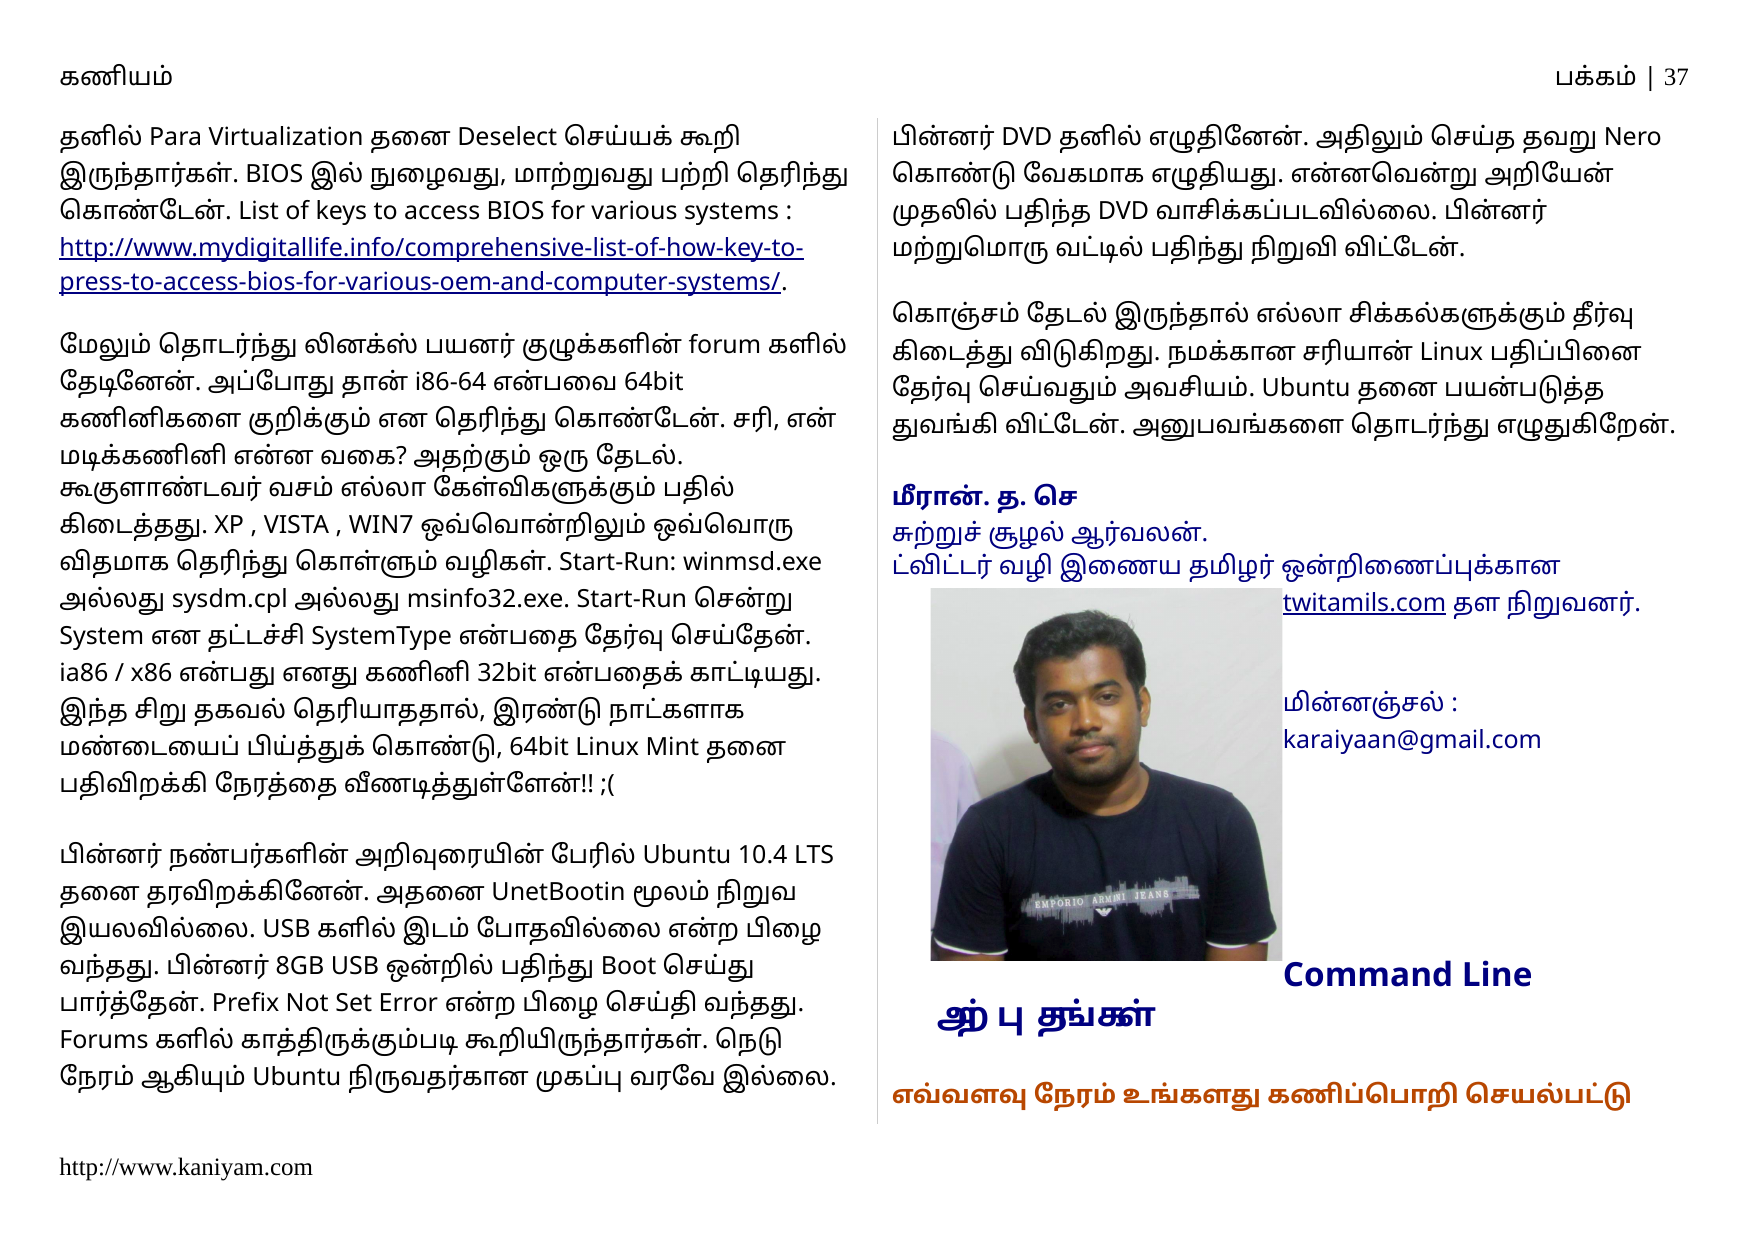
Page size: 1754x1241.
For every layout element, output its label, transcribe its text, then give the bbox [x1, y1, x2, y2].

text பின்னர் நண்பர்களின் அறிவுரையின் பேரில் Ubuntu 10.4 LTS தனை தரவிறக்கினேன். அதனை UnetBootin மூலம் நிறுவ இயலவில்லை. USB களில் இடம் போதவில்லை என்ற பிழை வந்தது. பின்னர் 8GB USB ஒன்றில் பதிந்து Boot செய்து பார்த்தேன். Prefix Not Set Error என்ற பிழை செய்தி வந்தது. Forums களில் காத்திருக்கும்படி கூறியிருந்தார்கள். நெடு நேரம் ஆகியும் Ubuntu நிருவதர்கான முகப்பு வரவே இல்லை. [59, 837, 862, 1096]
subtitle Command Line அற்புதங்கள் [892, 951, 1695, 1040]
text எவ்வளவு நேரம் உங்களது கணிப்பொறி செயல்பட்டு [892, 1081, 1695, 1113]
subtitle மீரான். த. செ சுற்றுச் சூழல் ஆர்வலன். ட்விட்டர் வழி இணைய தமிழர் ஒன்றிணைப்புக்கான twitamils.com தள நிறுவனர். [892, 478, 1695, 622]
picture [930, 588, 1283, 961]
text பின்னர் DVD தனில் எழுதினேன். அதிலும் செய்த தவறு Nero கொண்டு வேகமாக எழுதியது. என்னவென்று அறியேன் முதலில் பதிந்த DVD வாசிக்கப்படவில்லை. பின்னர் மற்றுமொரு வட்டில் பதிந்து நிறுவி விட்டேன். [892, 118, 1695, 266]
text தனில் Para Virtualization தனை Deselect செய்யக் கூறி இருந்தார்கள். BIOS இல் நுழைவது, மாற்றுவது பற்றி தெரிந்து கொண்டேன். List of keys to access BIOS for various systems : http://www.mydigitallife.info/comprehensive-list-of-how-key-to-press-to-access-bios-for-various-oem-and-computer-systems/. [59, 118, 862, 298]
text மேலும் தொடர்ந்து லினக்ஸ் பயனர் குழுக்களின் forum களில் தேடினேன். அப்போது தான் i86-64 என்பவை 64bit கணினிகளை குறிக்கும் என தெரிந்து கொண்டேன். சரி, என் மடிக்கணினி என்ன வகை? அதற்கும் ஒரு தேடல். கூகுளாண்டவர் வசம் எல்லா கேள்விகளுக்கும் பதில் கிடைத்தது. XP , VISTA , WIN7 ஒவ்வொன்றிலும் ஒவ்வொரு விதமாக தெரிந்து கொள்ளும் வழிகள். Start-Run: winmsd.exe அல்லது sysdm.cpl அல்லது msinfo32.exe. Start-Run சென்று System என தட்டச்சி SystemType என்பதை தேர்வு செய்தேன். ia86 / x86 என்பது எனது கணினி 32bit என்பதைக் காட்டியது. இந்த சிறு தகவல் தெரியாததால், இரண்டு நாட்களாக மண்டையைப் பிய்த்துக் கொண்டு, 64bit Linux Mint தனை பதிவிறக்கி நேரத்தை வீணடித்துள்ளேன்!! ;( [59, 326, 862, 803]
subtitle மின்னஞ்சல் : karaiyaan@gmail.com [1283, 684, 1695, 756]
text கொஞ்சம் தேடல் இருந்தால் எல்லா சிக்கல்களுக்கும் தீர்வு கிடைத்து விடுகிறது. நமக்கான சரியான் Linux பதிப்பினை தேர்வு செய்வதும் அவசியம். Ubuntu தனை பயன்படுத்த துவங்கி விட்டேன். அனுபவங்களை தொடர்ந்து எழுதுகிறேன். [892, 301, 1695, 444]
subtitle [892, 684, 930, 756]
